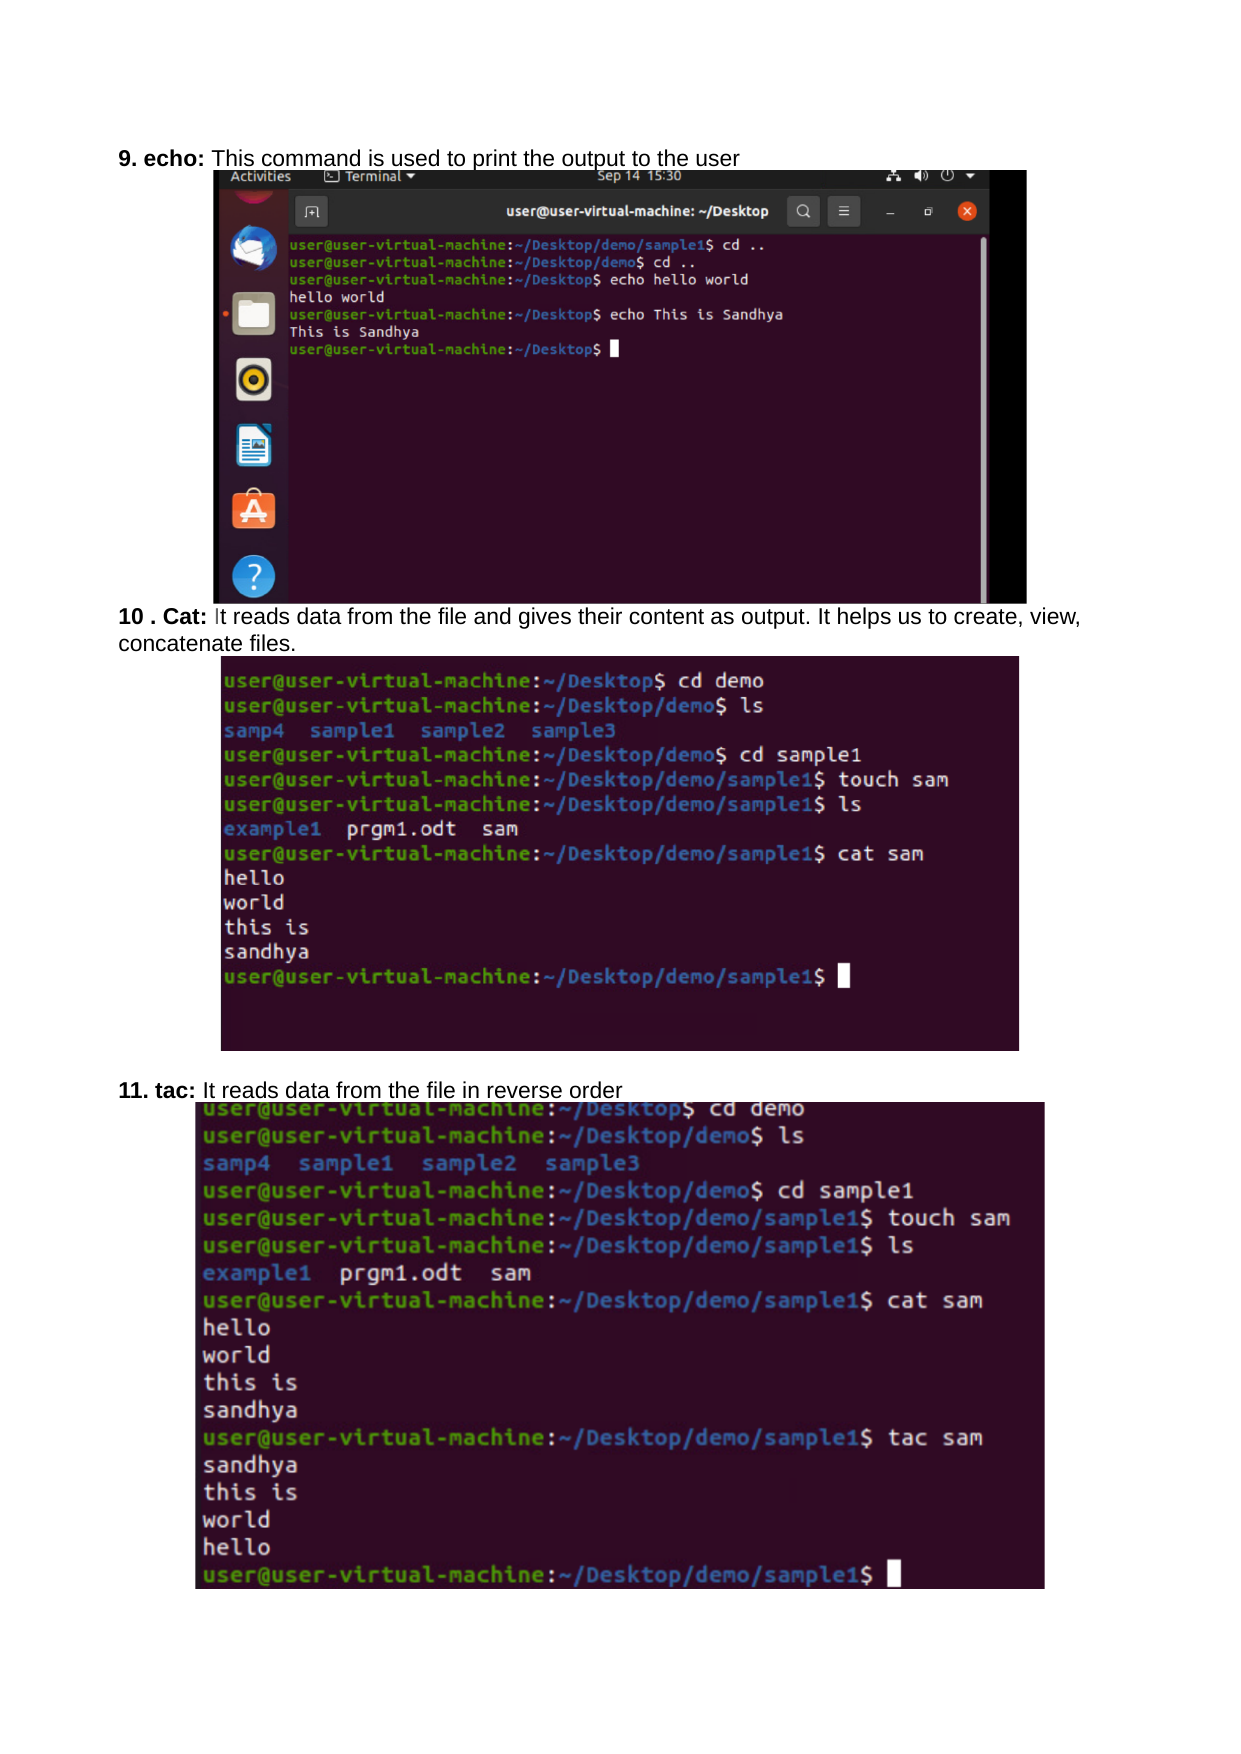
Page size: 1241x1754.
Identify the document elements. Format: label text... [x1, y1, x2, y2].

text 11. tac: It reads data from the file in reverse order [118, 1077, 1122, 1103]
text 10 . Cat: It reads data from the file and gives their content as output. It helps us to create, view, concatenate files. [118, 171, 1122, 656]
picture [220, 656, 1020, 1051]
picture [195, 1102, 1045, 1589]
text 9. echo: This command is used to print the output to the user [118, 144, 1122, 171]
picture [213, 170, 1027, 604]
